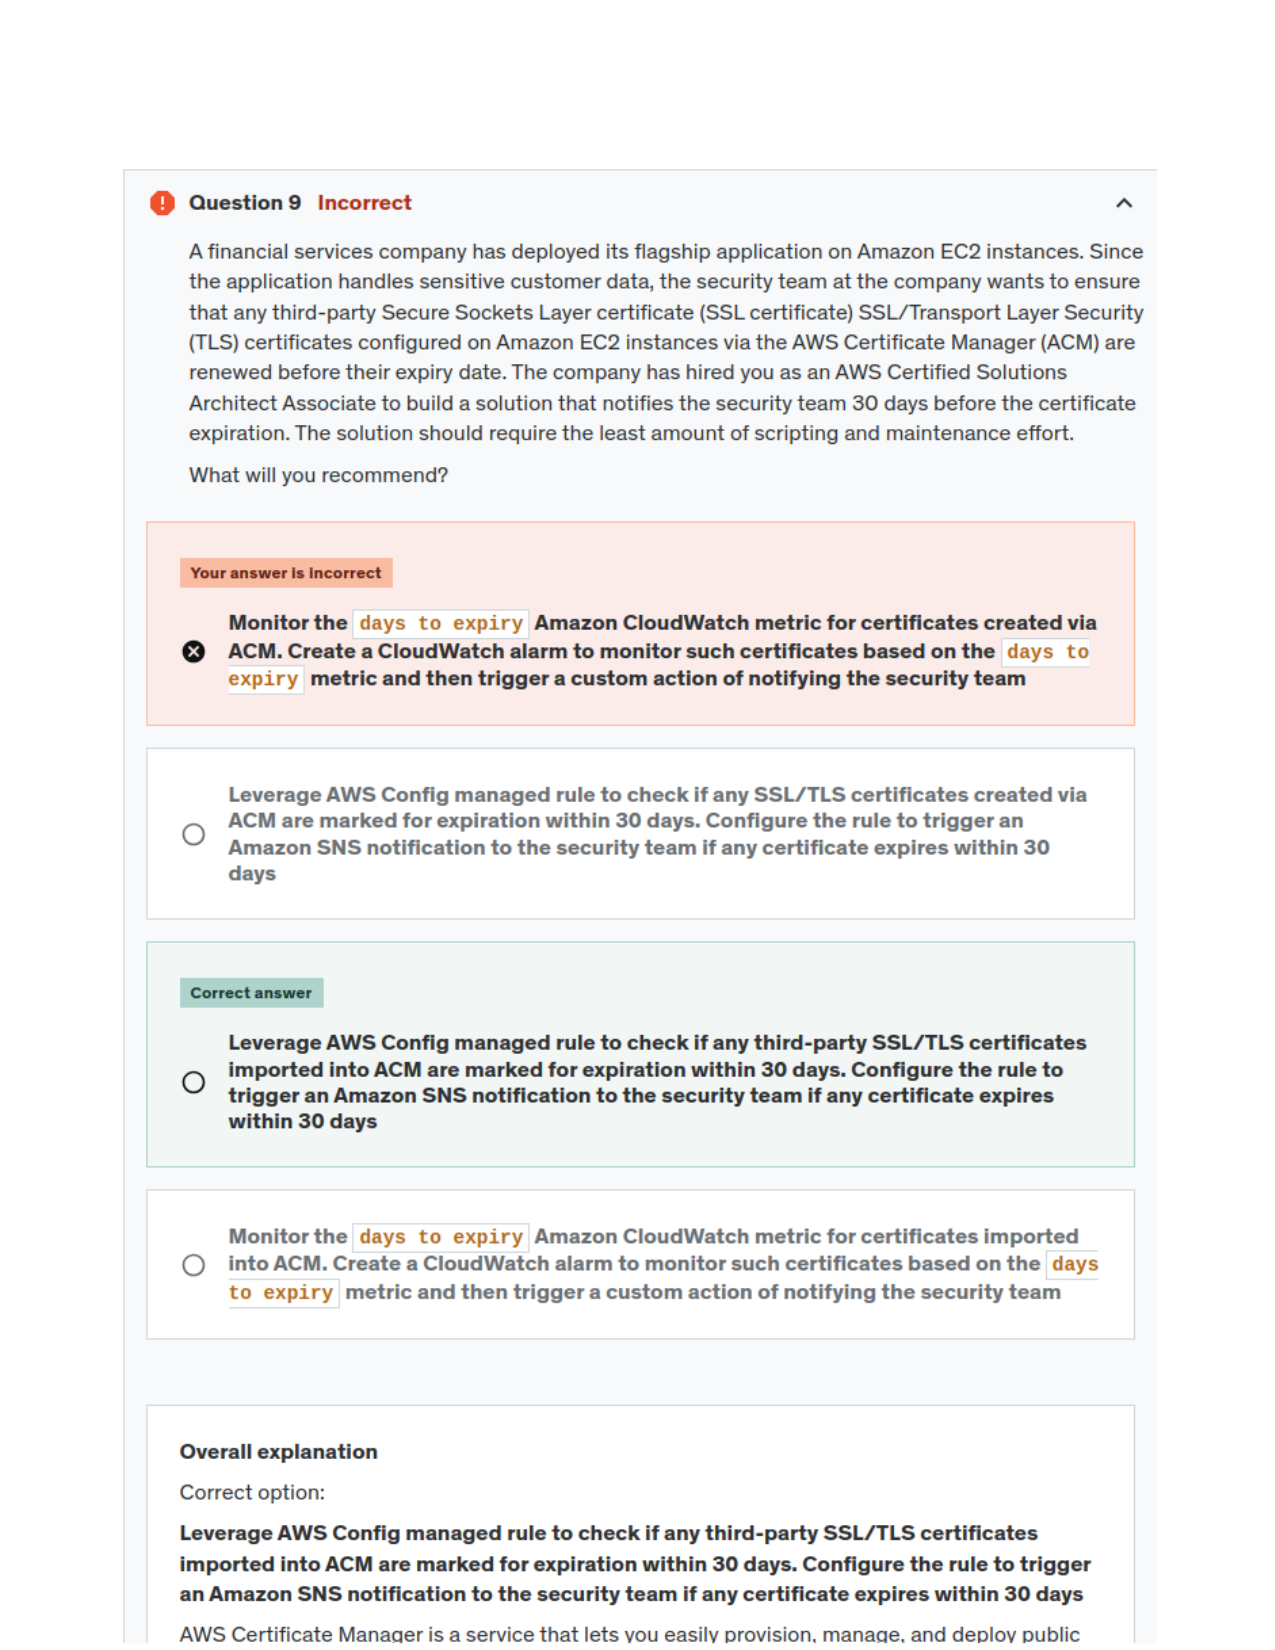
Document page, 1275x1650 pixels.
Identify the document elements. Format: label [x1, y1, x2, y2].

picture [118, 168, 1157, 1650]
